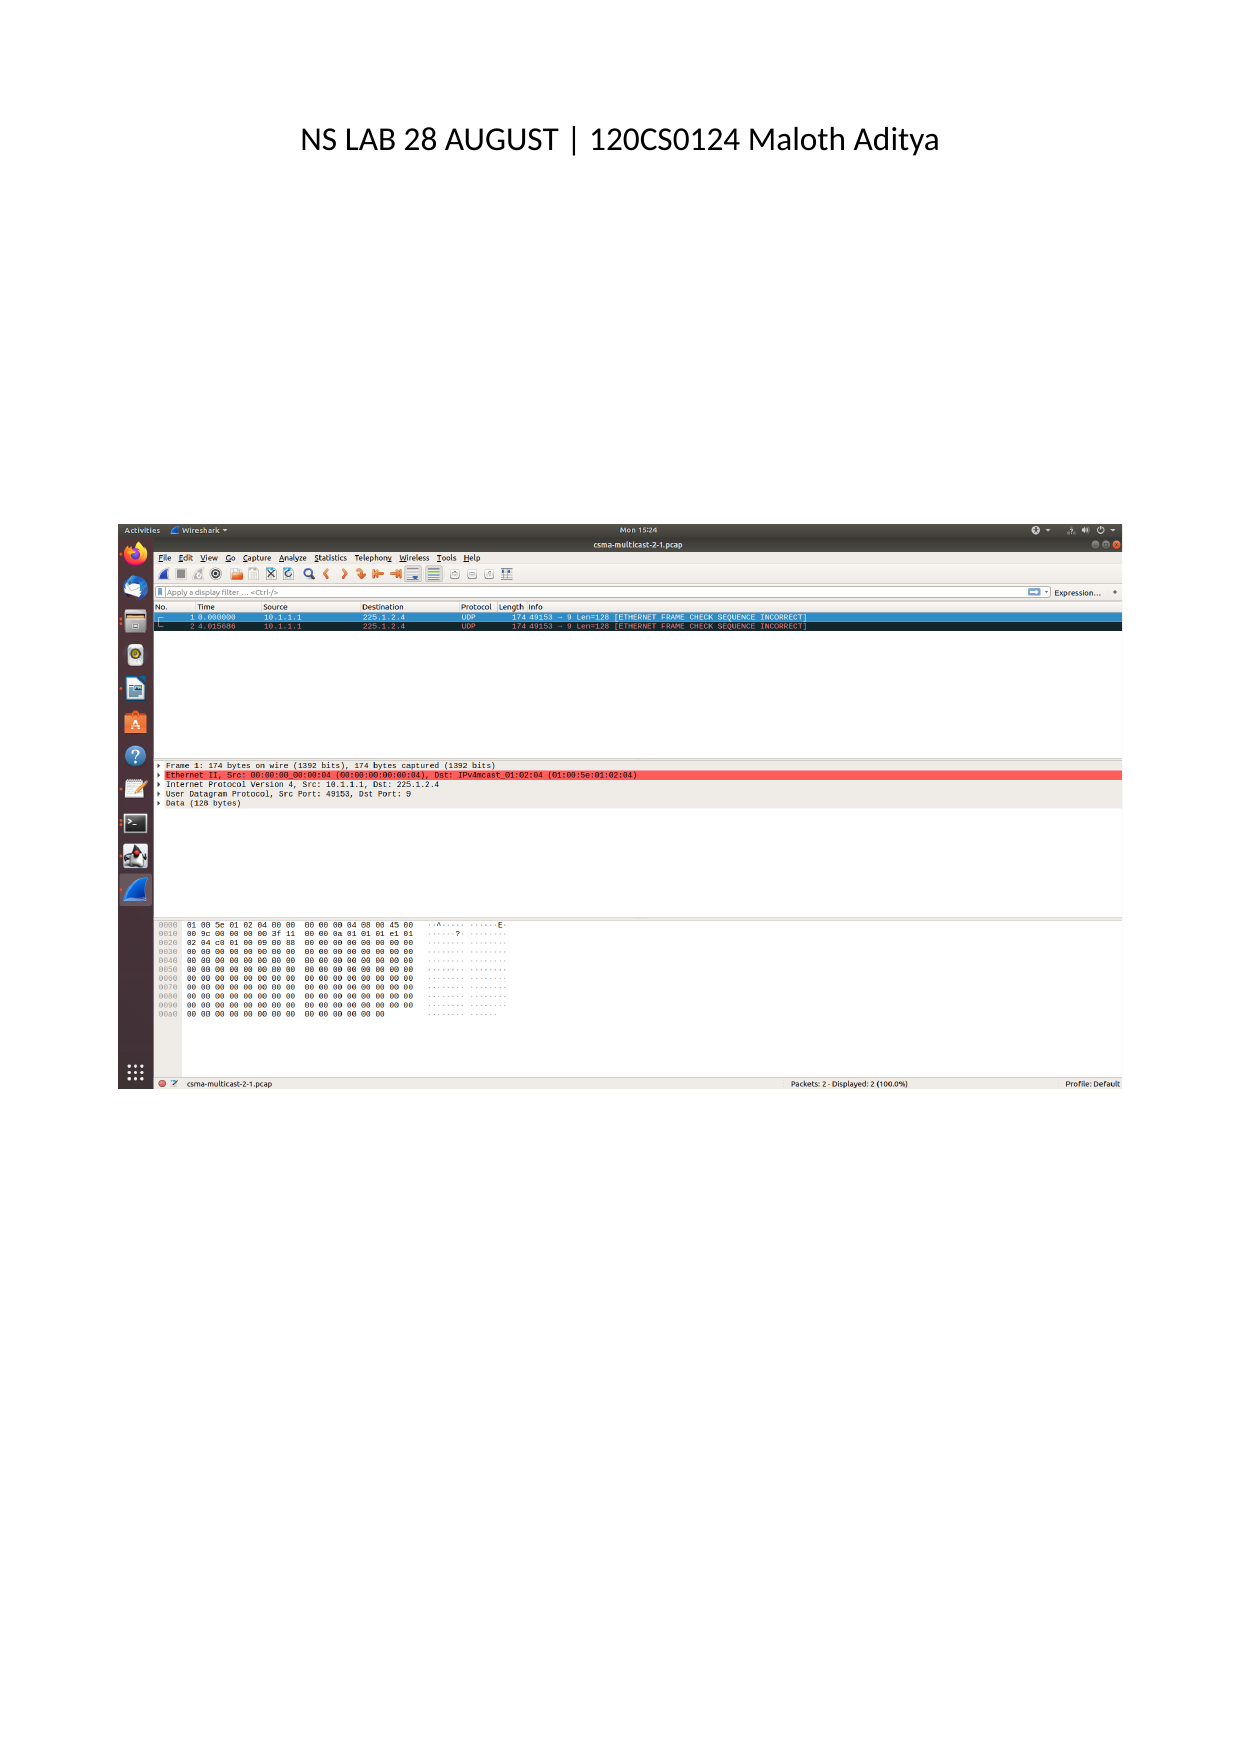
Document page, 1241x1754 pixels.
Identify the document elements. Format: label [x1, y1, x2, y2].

picture [118, 524, 1123, 1089]
